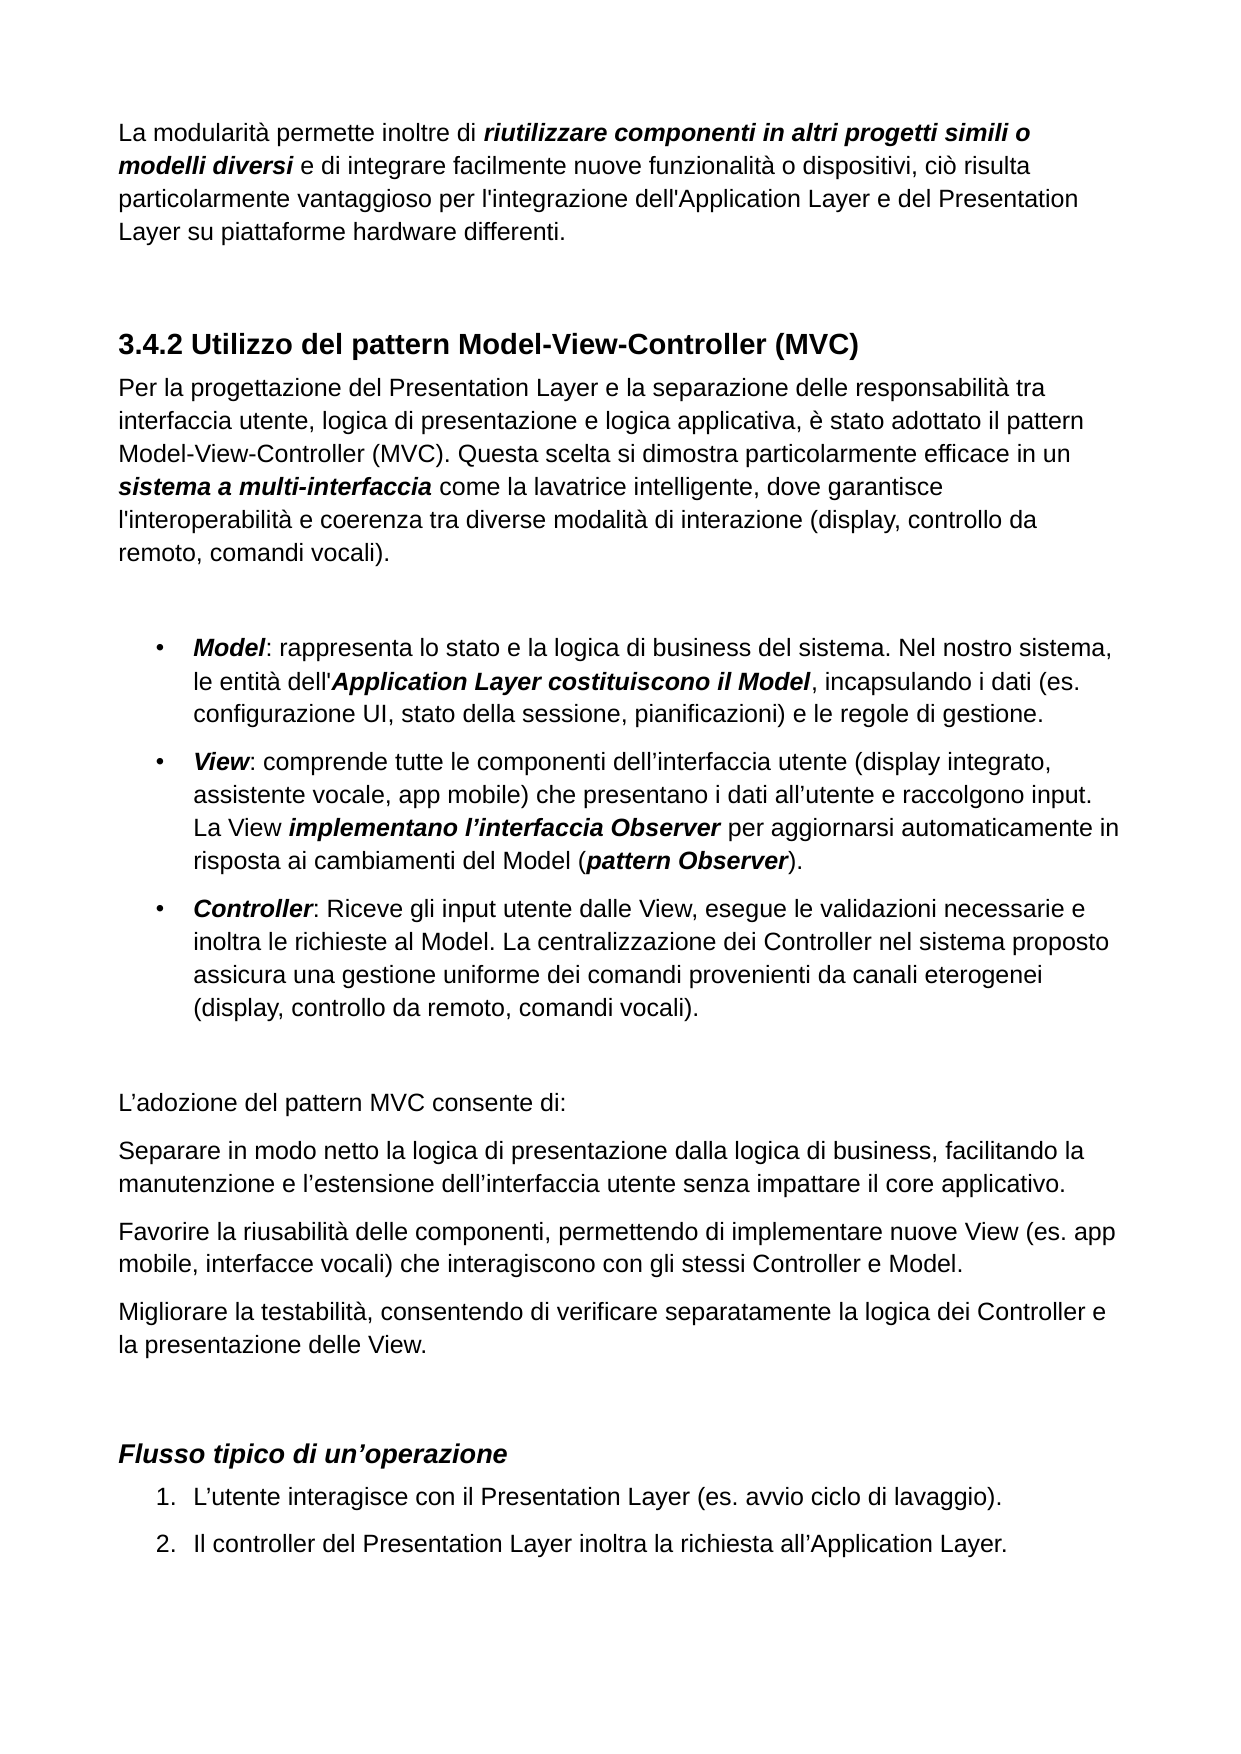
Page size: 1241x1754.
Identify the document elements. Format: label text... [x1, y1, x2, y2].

list L’utente interagisce con il Presentation Layer (es. avvio ciclo di lavaggio). [156, 1482, 1122, 1510]
list View: comprende tutte le componenti dell’interfaccia utente (display integrato, assistente vocale, app mobile) che presentano i dati all’utente e raccolgono input. La View implementano l’interfaccia Observer per aggiornarsi automaticamente in risposta ai cambiamenti del Model (pattern Observer). [156, 747, 1122, 875]
text La modularità permette inoltre di riutilizzare componenti in altri progetti simili o modelli diversi e di integrare facilmente nuove funzionalità o dispositivi, ciò risulta particolarmente vantaggioso per l'integrazione dell'Application Layer e del Presentation Layer su piattaforme hardware differenti. [118, 118, 1122, 246]
list Il controller del Presentation Layer inoltra la richiesta all’Application Layer. [156, 1529, 1122, 1558]
list Model: rappresenta lo stato e la logica di business del sistema. Nel nostro sistema, le entità dell'Application Layer costituiscono il Model, incapsulando i dati (es. configurazione UI, stato della sessione, pianificazioni) e le regole di gestione. [156, 633, 1122, 728]
text Per la progettazione del Presentation Layer e la separazione delle responsabilità tra interfaccia utente, logica di presentazione e logica applicativa, è stato adottato il pattern Model-View-Controller (MVC). Questa scelta si dimostra particolarmente efficace in un sistema a multi-interfaccia come la lavatrice intelligente, dove garantisce l'interoperabilità e coerenza tra diverse modalità di interazione (display, controllo da remoto, comandi vocali). [118, 373, 1122, 567]
text L’adozione del pattern MVC consente di: [118, 1088, 1122, 1117]
subtitle Flusso tipico di un’operazione [118, 1438, 1122, 1469]
text Favorire la riusabilità delle componenti, permettendo di implementare nuove View (es. app mobile, interfacce vocali) che interagiscono con gli stessi Controller e Model. [118, 1216, 1122, 1278]
text Separare in modo netto la logica di presentazione dalla logica di business, facilitando la manutenzione e l’estensione dell’interfaccia utente senza impattare il core applicativo. [118, 1136, 1122, 1198]
subtitle 3.4.2 Utilizzo del pattern Model-View-Controller (MVC) [118, 327, 1122, 361]
text Migliorare la testabilità, consentendo di verificare separatamente la logica dei Controller e la presentazione delle View. [118, 1297, 1122, 1359]
list Controller: Riceve gli input utente dalle View, esegue le validazioni necessarie e inoltra le richieste al Model. La centralizzazione dei Controller nel sistema proposto assicura una gestione uniforme dei comandi provenienti da canali eterogenei (display, controllo da remoto, comandi vocali). [156, 894, 1122, 1022]
